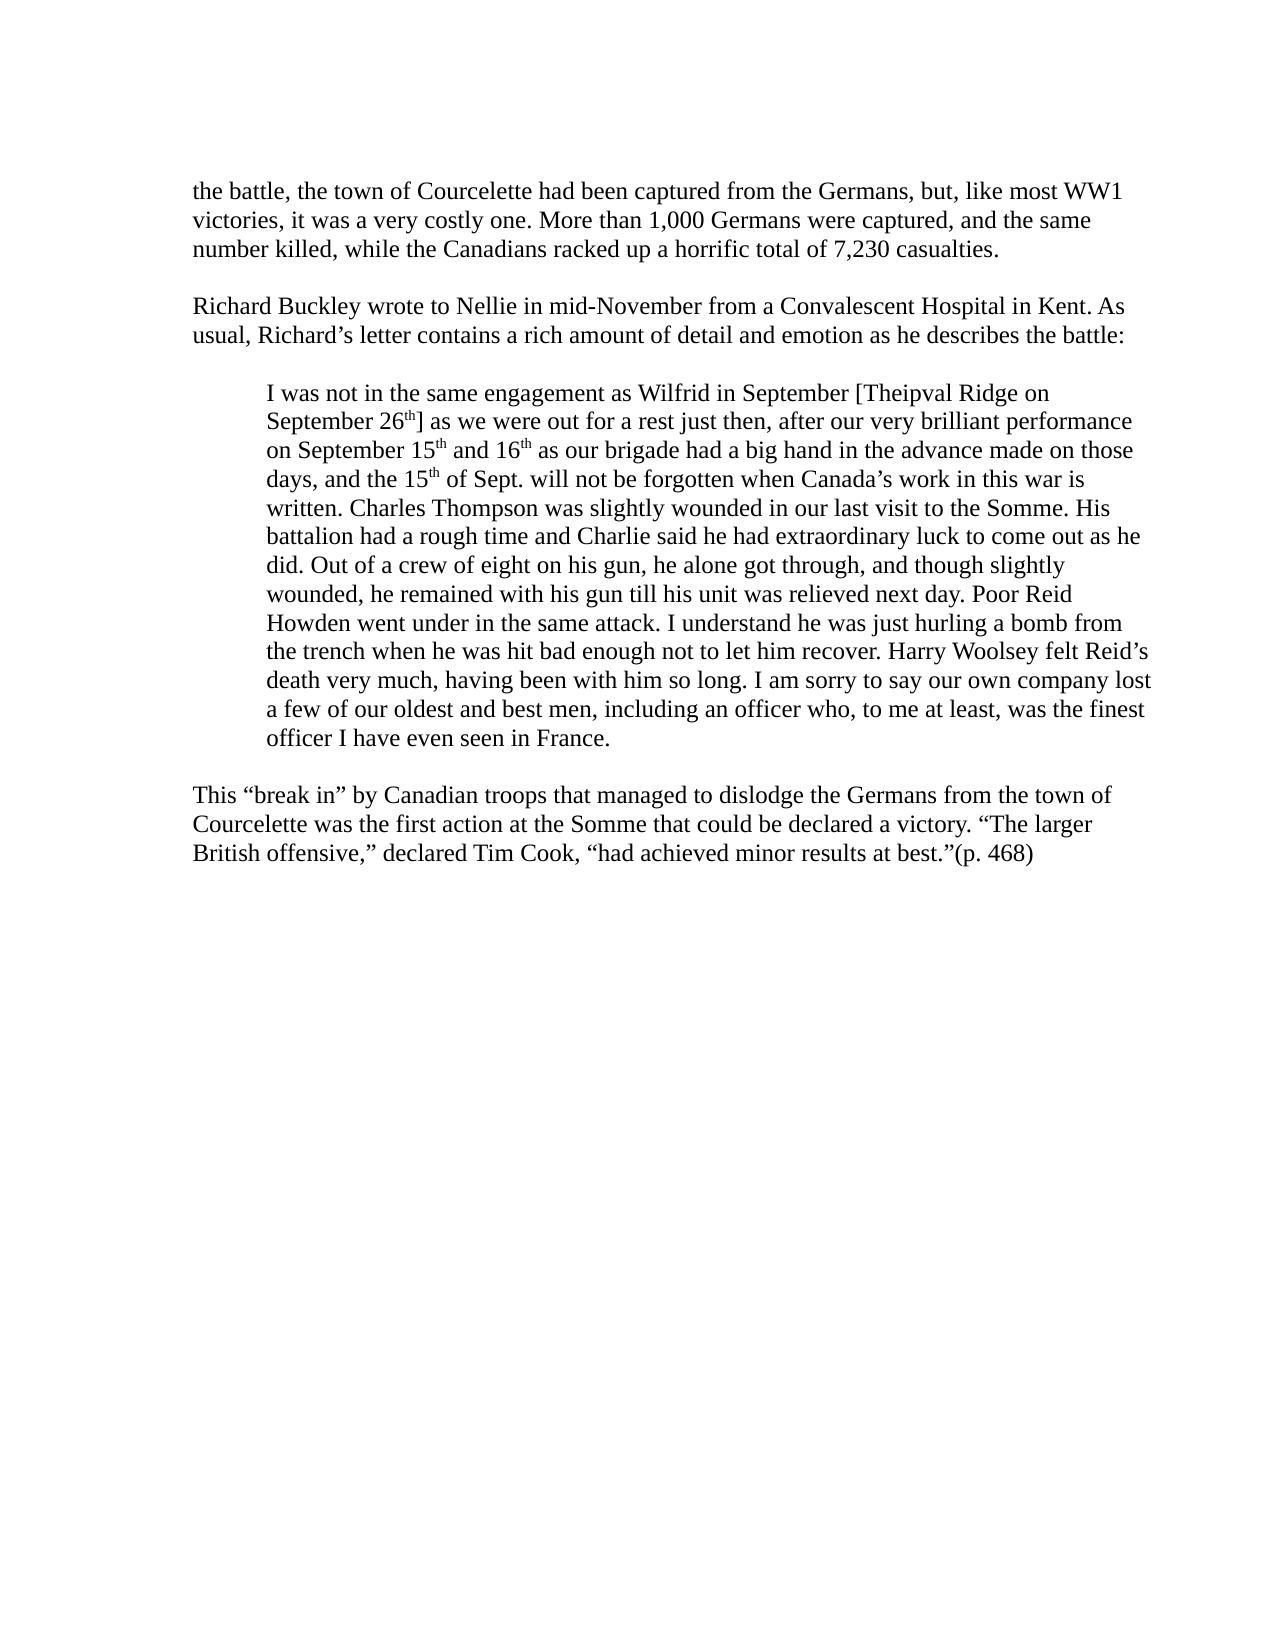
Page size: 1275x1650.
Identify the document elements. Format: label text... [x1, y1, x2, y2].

text the battle, the town of Courcelette had been captured from the Germans, but, like most WW1 victories, it was a very costly one. More than 1,000 Germans were captured, and the same number killed, while the Canadians racked up a horrific total of 7,230 casualties. [192, 176, 1158, 263]
text Richard Buckley wrote to Nellie in mid-November from a Convalescent Hospital in Kent. As usual, Richard’s letter contains a rich amount of detail and emotion as he describes the battle: [192, 291, 1158, 349]
text I was not in the same engagement as Wilfrid in September [Theipval Ridge on September 26th] as we were out for a rest just then, after our very brilliant performance on September 15th and 16th as our brigade had a big hand in the advance made on those days, and the 15th of Sept. will not be forgotten when Canada’s work in this war is written. Charles Thompson was slightly wounded in our last visit to the Somme. His battalion had a rough time and Charlie said he had extraordinary luck to come out as he did. Out of a crew of eight on his gun, he alone got through, and though slightly wounded, he remained with his gun till his unit was relieved next day. Poor Reid Howden went under in the same attack. I understand he was just hurling a bomb from the trench when he was hit bad enough not to let him recover. Harry Woolsey felt Reid’s death very much, having been with him so long. I am sorry to say our own company lost a few of our oldest and best men, including an officer who, to me at least, was the finest officer I have even seen in France. [266, 378, 1158, 751]
text This “break in” by Canadian troops that managed to dislodge the Germans from the town of Courcelette was the first action at the Somme that could be declared a victory. “The larger British offensive,” declared Tim Cook, “had achieved minor results at best.”(p. 468) [192, 780, 1158, 866]
